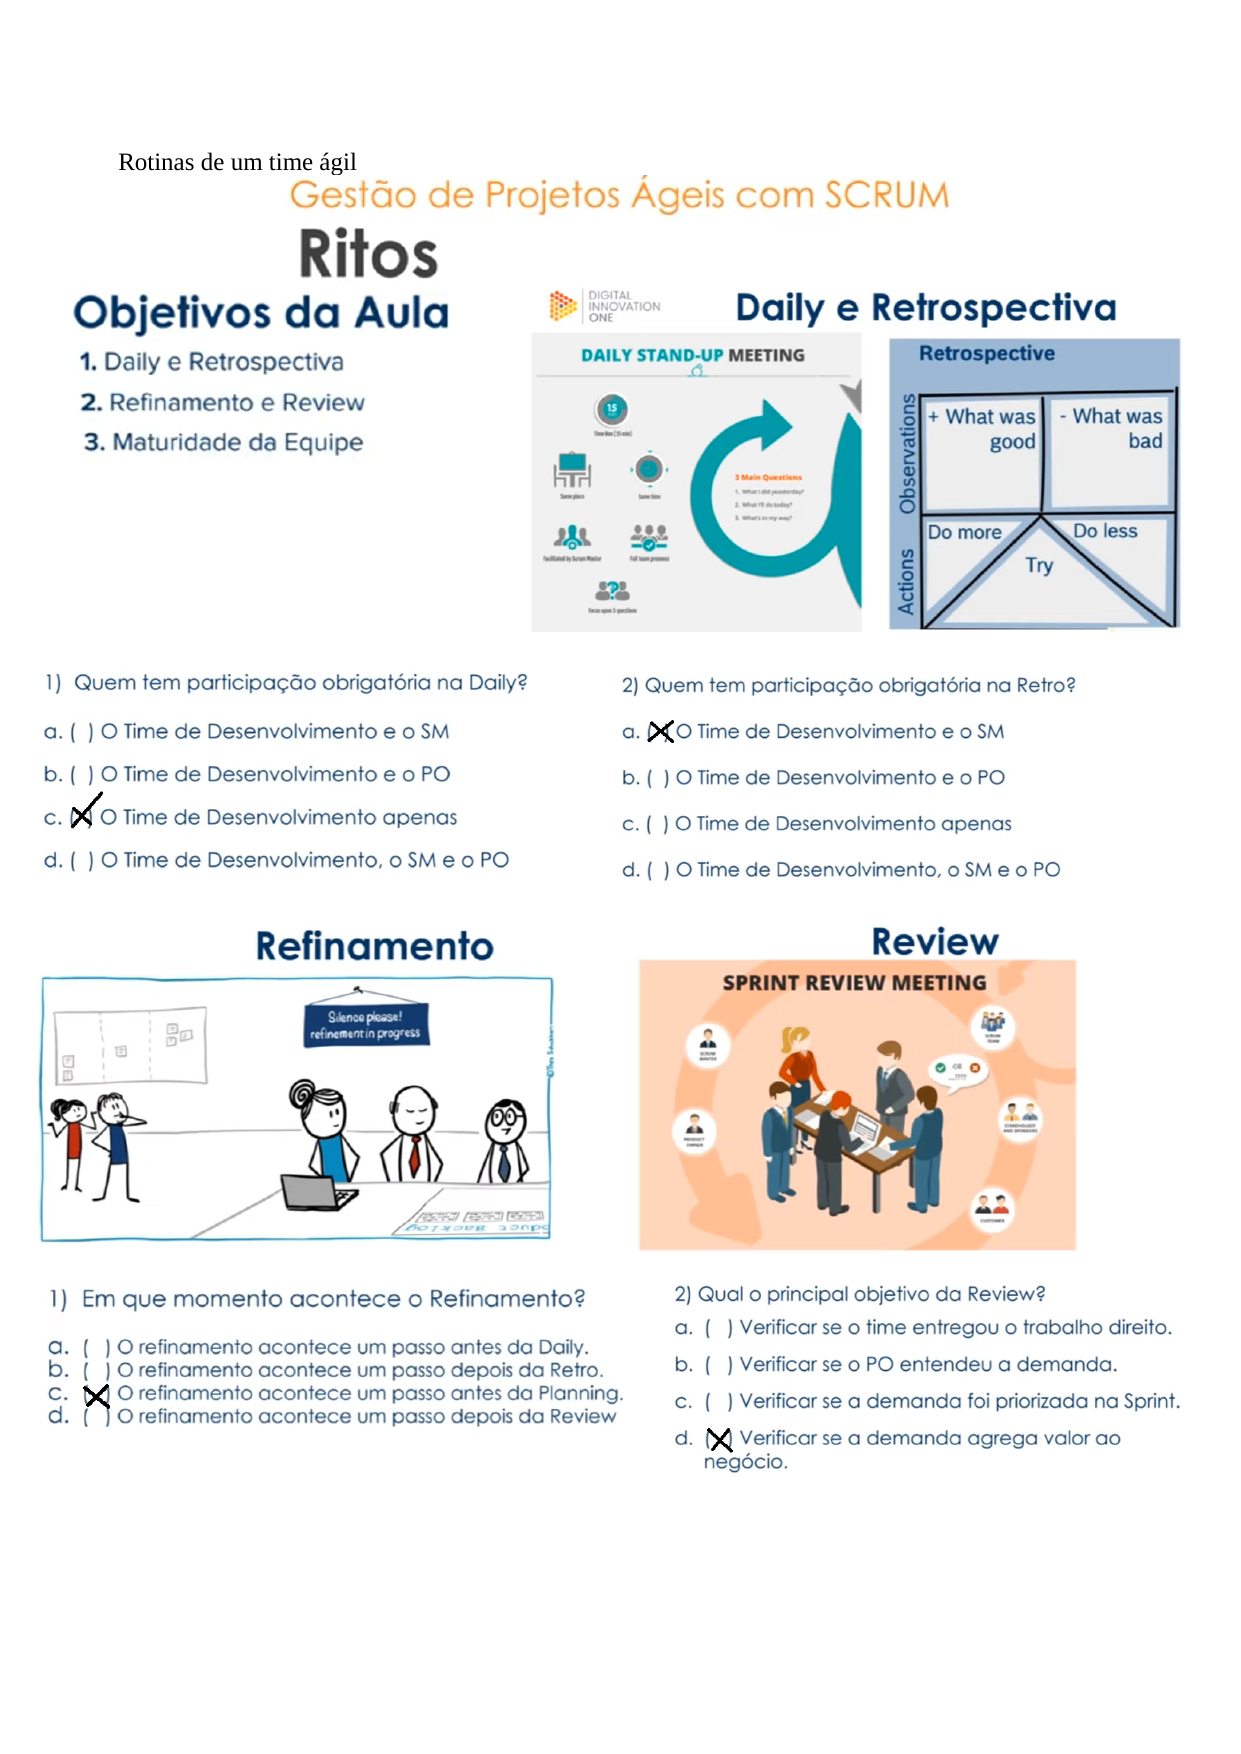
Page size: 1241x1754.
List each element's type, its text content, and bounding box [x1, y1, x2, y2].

picture [39, 1287, 626, 1427]
picture [35, 923, 562, 1247]
picture [631, 921, 1080, 1254]
picture [65, 175, 1182, 632]
text Rotinas de um time ágil [118, 147, 1122, 176]
picture [667, 1284, 1190, 1476]
picture [620, 673, 1084, 886]
picture [36, 668, 541, 875]
